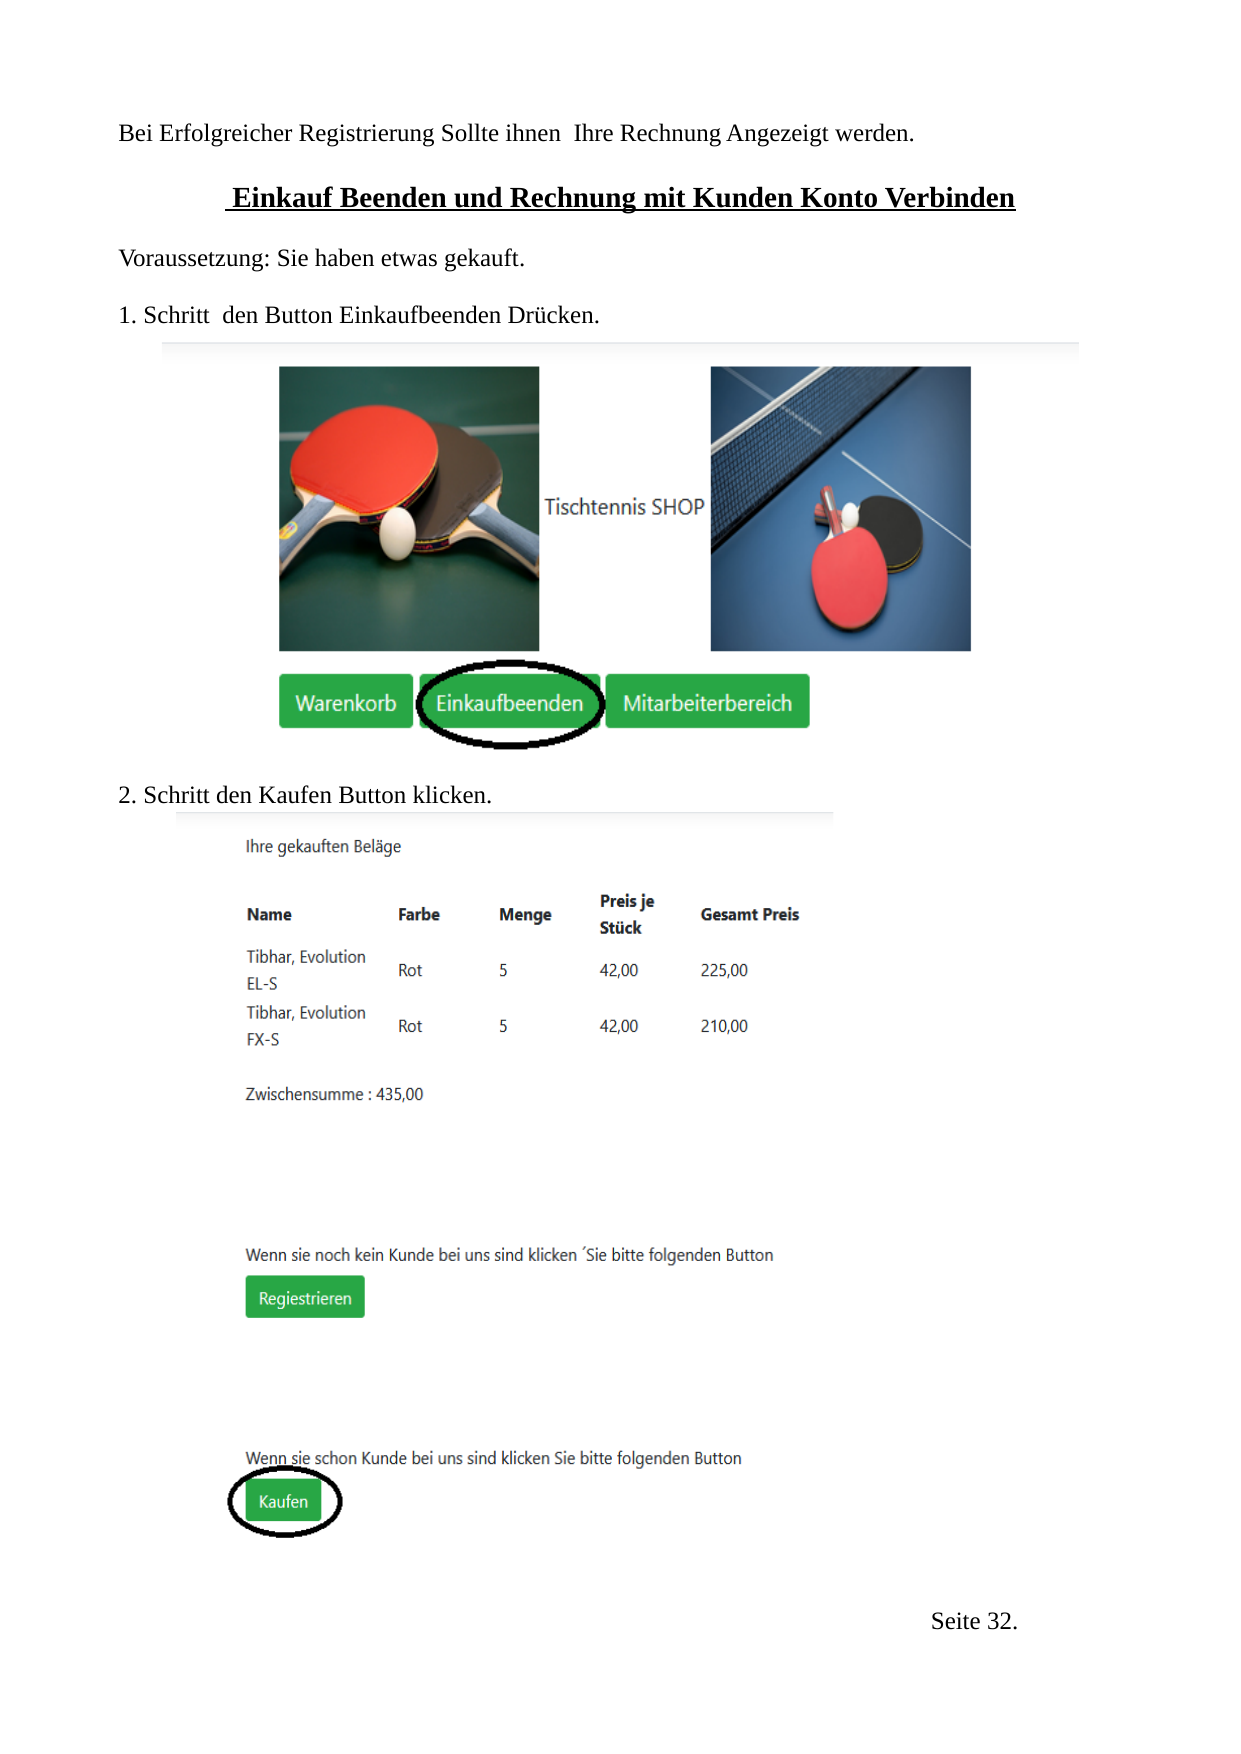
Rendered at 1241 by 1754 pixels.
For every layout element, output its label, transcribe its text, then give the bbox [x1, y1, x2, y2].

picture [161, 334, 1079, 751]
text 2. Schritt den Kaufen Button klicken. [118, 780, 1122, 808]
text Einkauf Beenden und Rechnung mit Kunden Konto Verbinden [118, 180, 1122, 214]
text 1. Schritt den Button Einkaufbeenden Drücken. [118, 300, 1122, 329]
text Bei Erfolgreicher Registrierung Sollte ihnen Ihre Rechnung Angezeigt werden. [118, 118, 1122, 147]
text Voraussetzung: Sie haben etwas gekauft. [118, 243, 1122, 271]
picture [176, 811, 834, 1606]
text Seite 32. [118, 808, 1122, 1634]
